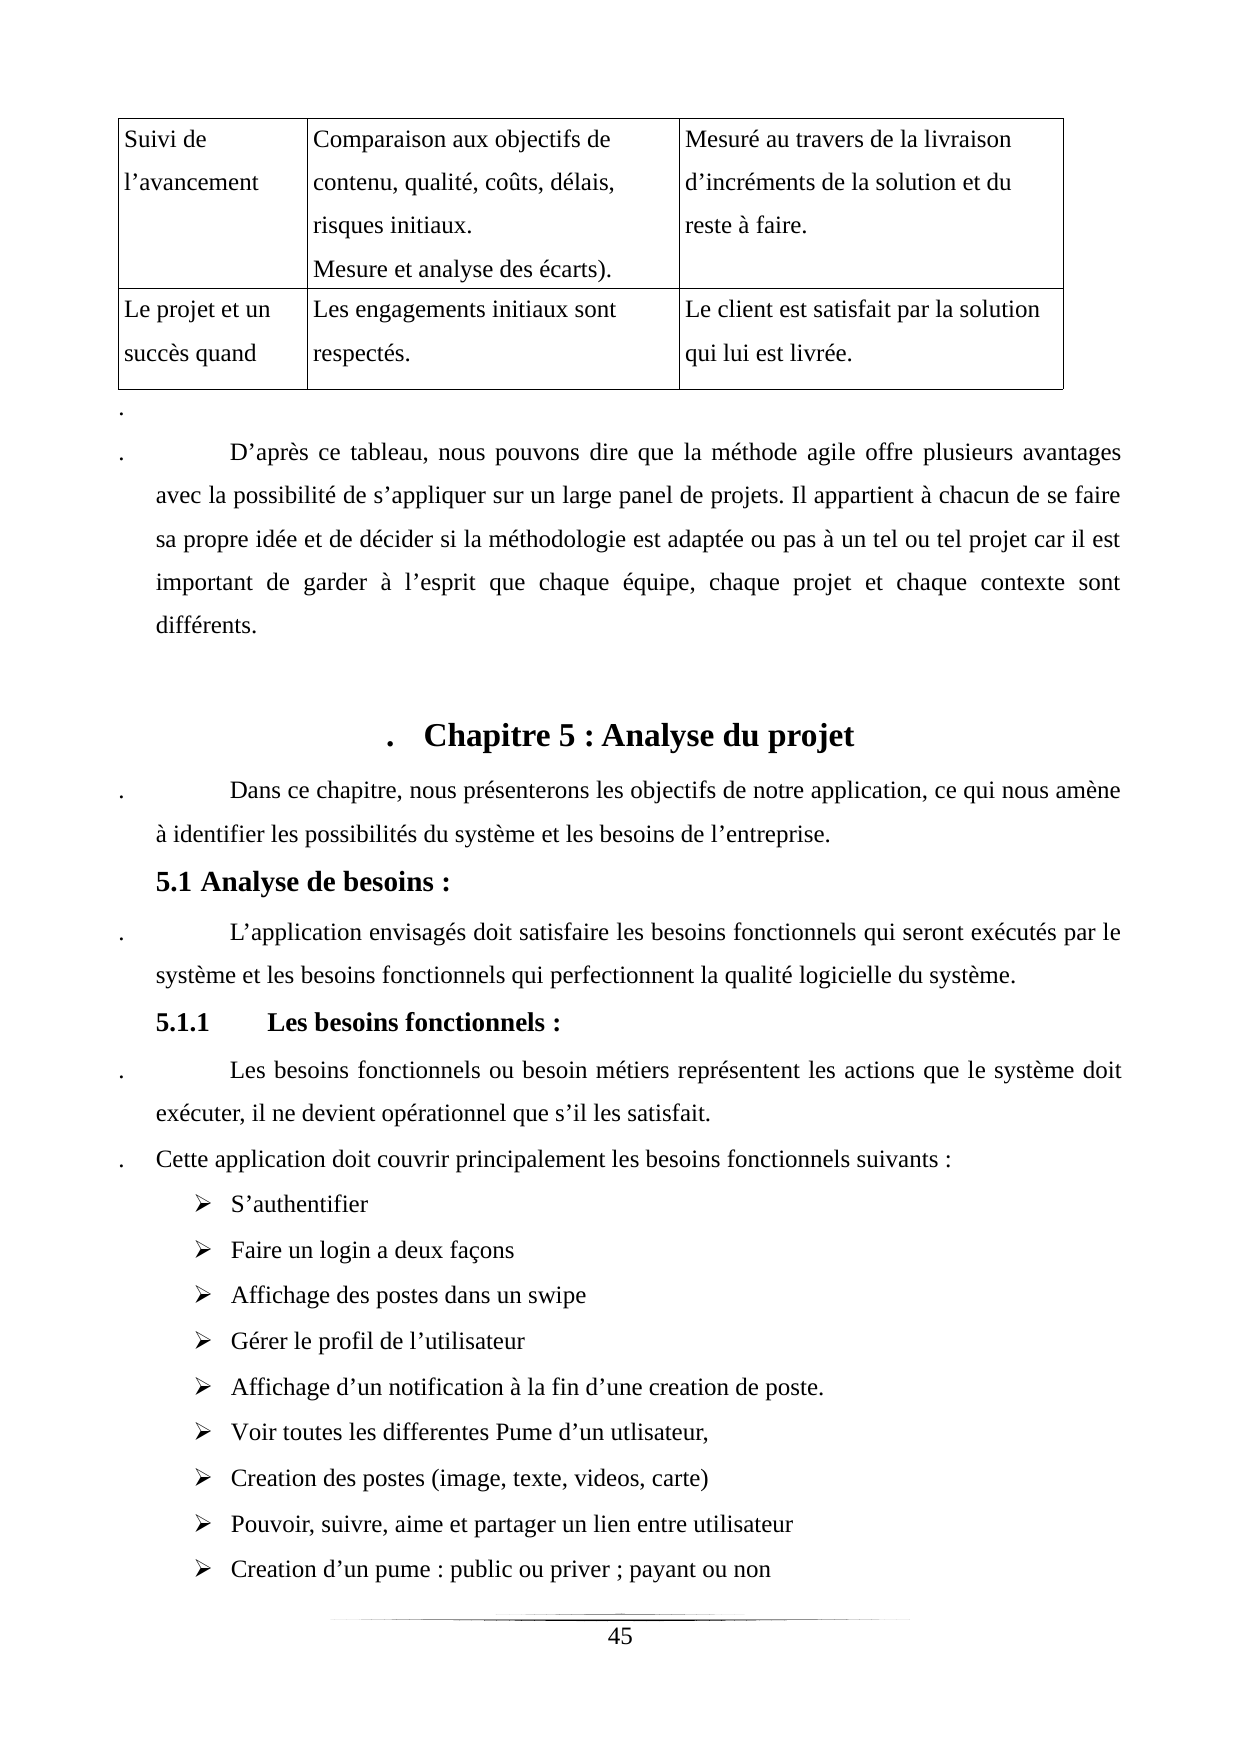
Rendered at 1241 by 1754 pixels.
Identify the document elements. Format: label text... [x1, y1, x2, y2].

subtitle Les besoins fonctionnels ou besoin métiers représentent les actions que le système doit exécuter, il ne devient opérationnel que s’il les satisfait. [118, 1055, 1122, 1127]
table_cell Mesuré au travers de la livraison d’incréments de la solution et du reste à faire. [680, 119, 1063, 288]
table_cell Les engagements initiaux sont respectés. [308, 289, 679, 389]
table_cell Comparaison aux objectifs de contenu, qualité, coûts, délais, risques initiaux. Mesure et analyse des écarts). [308, 119, 679, 288]
list Analyse de besoins : [156, 864, 1122, 898]
list Creation d’un pume : public ou priver ; payant ou non [193, 1554, 1122, 1583]
table_cell Le projet et un succès quand [119, 289, 307, 389]
table_cell Le client est satisfait par la solution qui lui est livrée. [680, 289, 1063, 389]
list Voir toutes les differentes Pume d’un utlisateur, [193, 1417, 1122, 1446]
table_cell Suivi de l’avancement [119, 119, 307, 288]
list Affichage des postes dans un swipe [193, 1281, 1122, 1309]
subtitle L’application envisagés doit satisfaire les besoins fonctionnels qui seront exécutés par le système et les besoins fonctionnels qui perfectionnent la qualité logicielle du système. [118, 917, 1122, 989]
picture [171, 1613, 1069, 1622]
list Les besoins fonctionnels : [156, 1006, 1122, 1037]
list Gérer le profil de l’utilisateur [193, 1326, 1122, 1355]
list S’authentifier [193, 1189, 1122, 1218]
subtitle Chapitre 5 : Analyse du projet [118, 716, 1122, 754]
subtitle Cette application doit couvrir principalement les besoins fonctionnels suivants : [118, 1144, 1122, 1172]
list Affichage d’un notification à la fin d’une creation de poste. [193, 1372, 1122, 1401]
subtitle D’après ce tableau, nous pouvons dire que la méthode agile offre plusieurs avantages avec la possibilité de s’appliquer sur un large panel de projets. Il appartient à chacun de se faire sa propre idée et de décider si la méthodologie est adaptée ou pas à un tel ou tel projet car il est important de garder à l’esprit que chaque équipe, chaque projet et chaque contexte sont différents. [118, 437, 1122, 639]
list Pouvoir, suivre, aime et partager un lien entre utilisateur [193, 1509, 1122, 1537]
subtitle Dans ce chapitre, nous présenterons les objectifs de notre application, ce qui nous amène à identifier les possibilités du système et les besoins de l’entreprise. [118, 776, 1122, 847]
list Faire un login a deux façons [193, 1235, 1122, 1264]
list Creation des postes (image, texte, videos, carte) [193, 1463, 1122, 1492]
